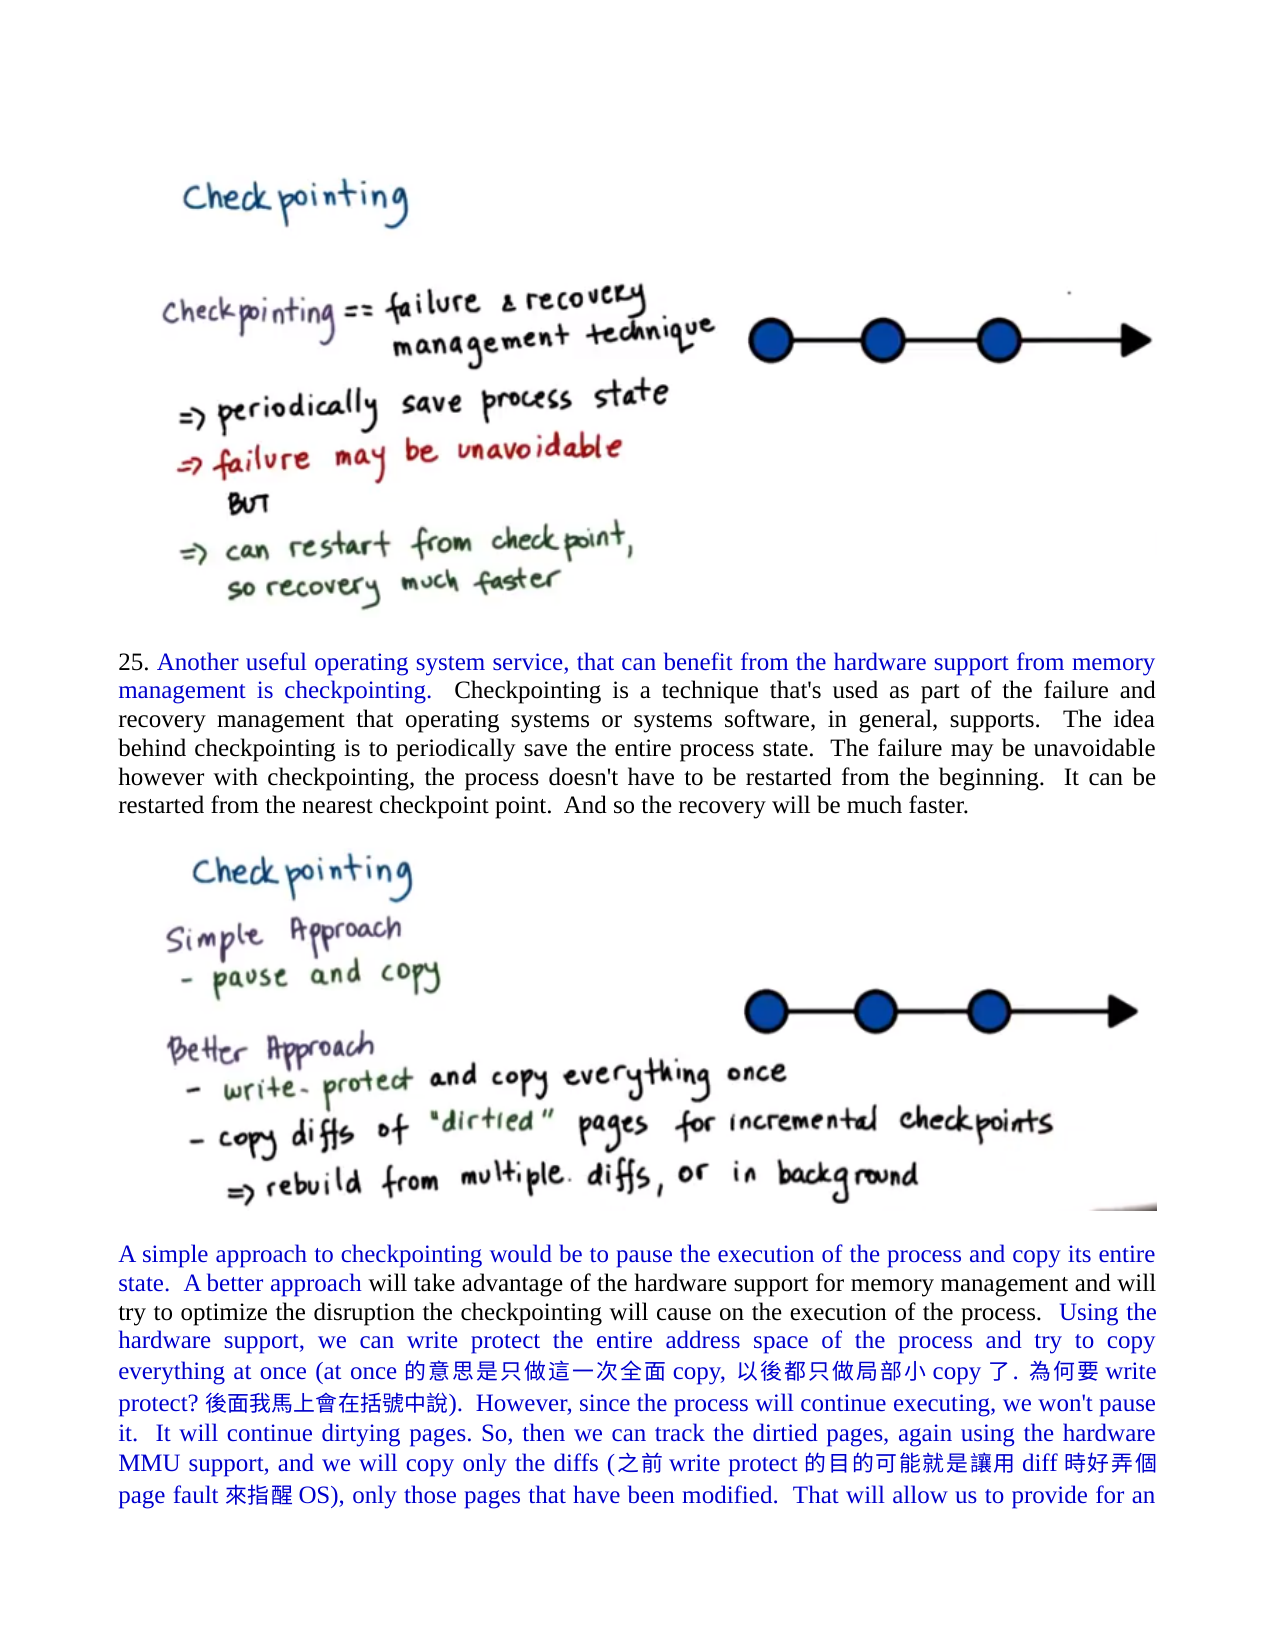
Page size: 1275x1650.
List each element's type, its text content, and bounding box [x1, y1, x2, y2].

picture [118, 847, 1157, 1211]
text A simple approach to checkpointing would be to pause the execution of the process and copy its entire state. A better approach will take advantage of the hardware support for memory management and will try to optimize the disruption the checkpointing will cause on the execution of the process. Using the hardware support, we can write protect the entire address space of the process and try to copy everything at once (at once的意思是只做這一次全面copy, 以後都只做局部小copy了. 為何要write protect? 後面我馬上會在括號中說). However, since the process will continue executing, we won't pause it. It will continue dirtying pages. So, then we can track the dirtied pages, again using the hardware MMU support, and we will copy only the diffs (之前write protect的目的可能就是讓用diff時好弄個page fault來指醒OS), only those pages that have been modified. That will allow us to provide for an [118, 1239, 1157, 1510]
text 25. Another useful operating system service, that can benefit from the hardware support from memory management is checkpointing. Checkpointing is a technique that's used as part of the failure and recovery management that operating systems or systems software, in general, supports. The idea behind checkpointing is to periodically save the entire process state. The failure may be unavoidable however with checkpointing, the process doesn't have to be restarted from the beginning. It can be restarted from the nearest checkpoint point. And so the recovery will be much faster. [118, 647, 1157, 819]
picture [118, 175, 1157, 618]
